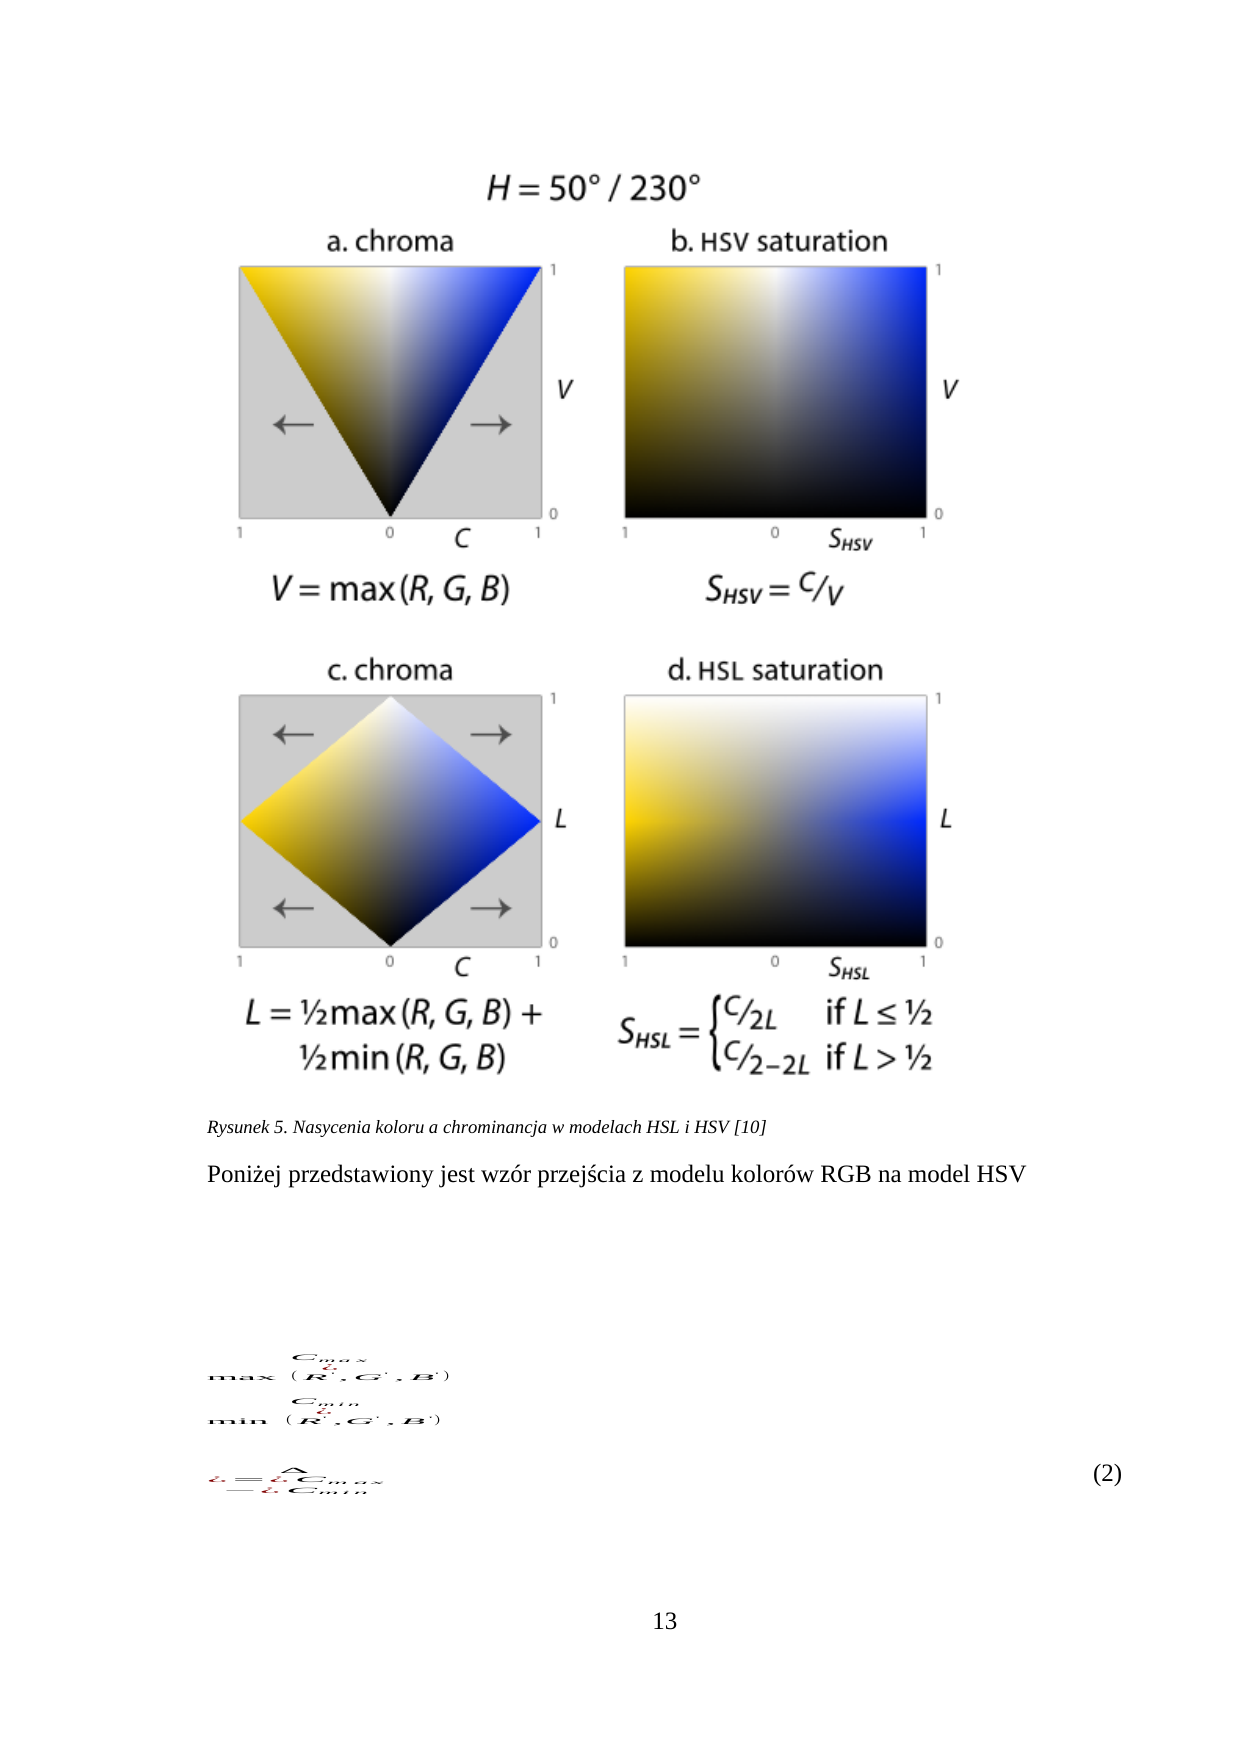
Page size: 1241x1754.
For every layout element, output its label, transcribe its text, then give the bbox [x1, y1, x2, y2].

text (2) [207, 1458, 1122, 1496]
text Rysunek 5. Nasycenia koloru a chrominancja w modelach HSL i HSV [10] [207, 1116, 1122, 1138]
text Poniżej przedstawiony jest wzór przejścia z modelu kolorów RGB na model HSV [207, 1159, 1122, 1187]
